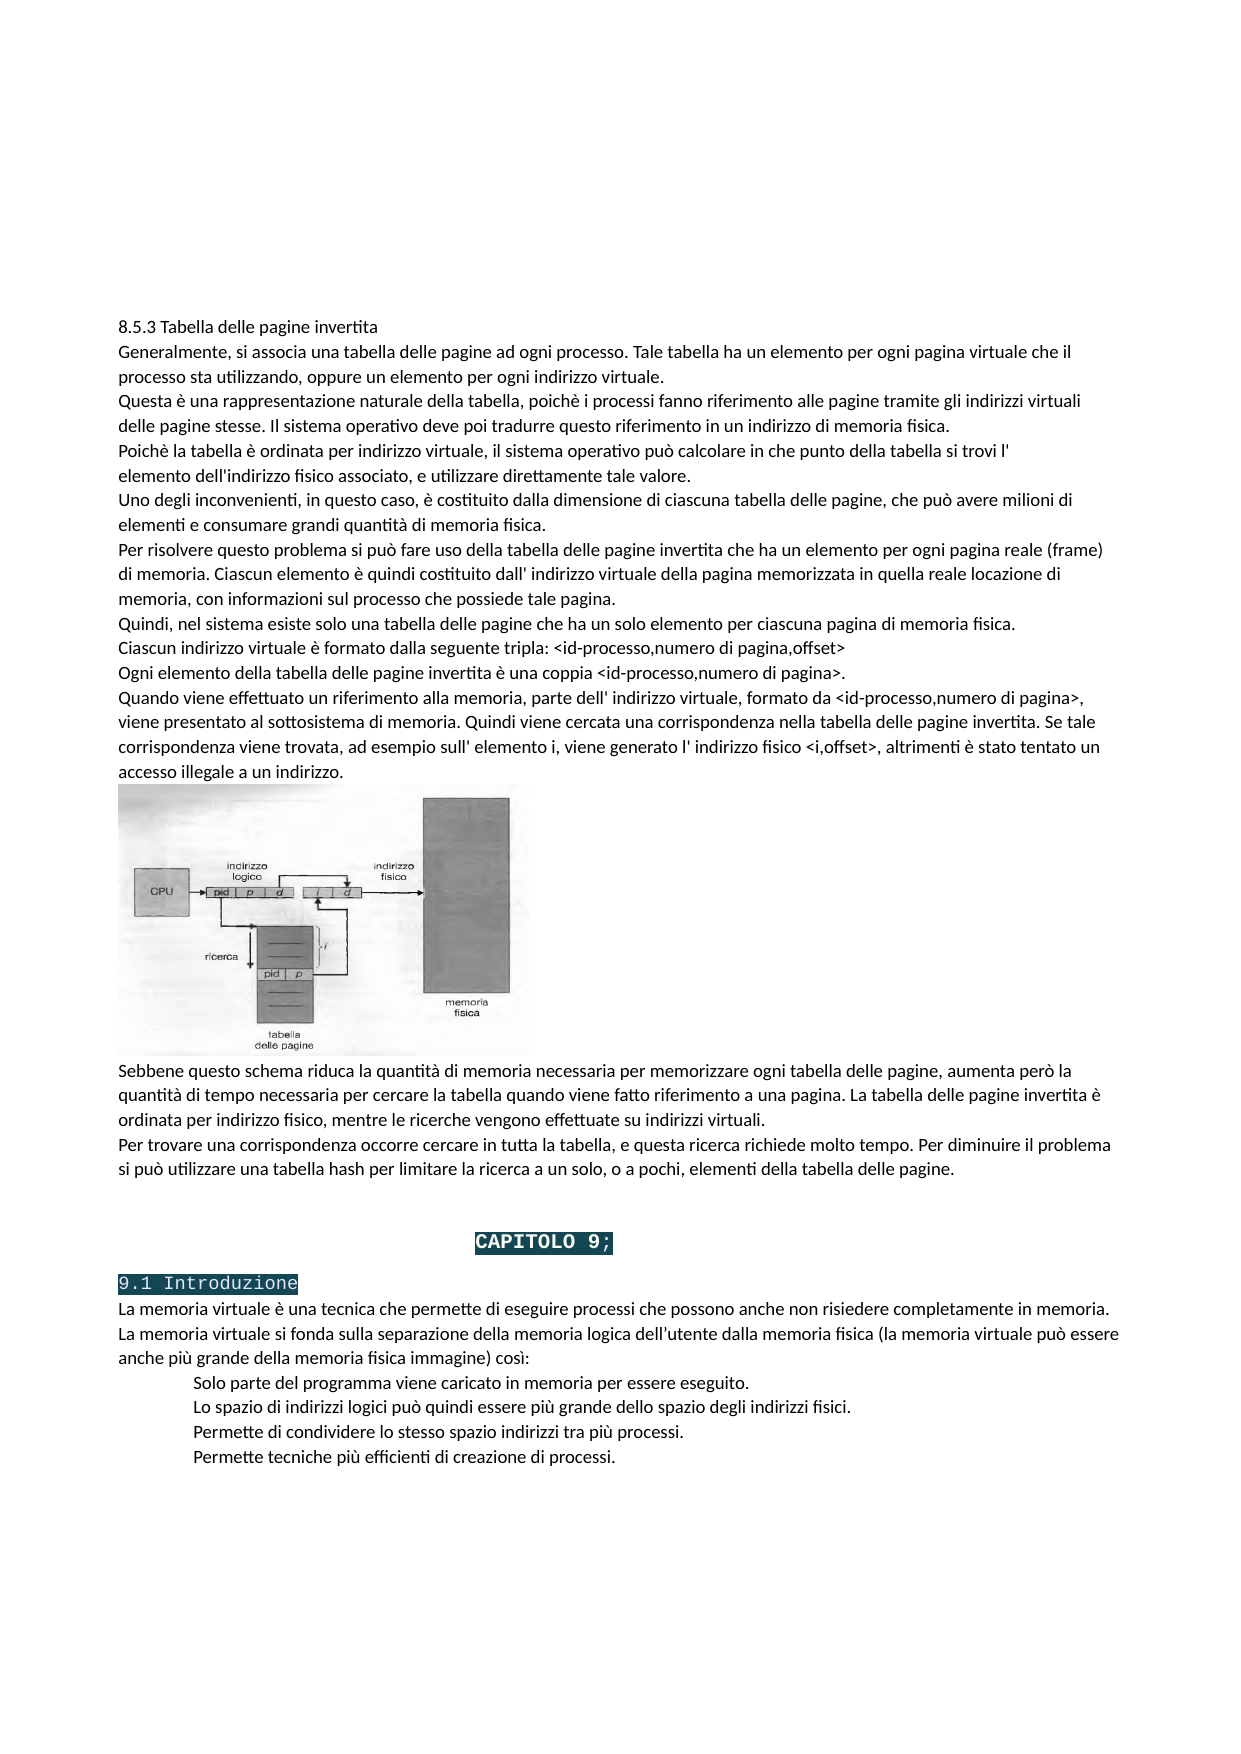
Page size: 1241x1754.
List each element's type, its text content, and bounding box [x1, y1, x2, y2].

picture [118, 784, 529, 1056]
text Sebbene questo schema riduca la quantità di memoria necessaria per memorizzare ogni tabella delle pagine, aumenta però la quantità di tempo necessaria per cercare la tabella quando viene fatto riferimento a una pagina. La tabella delle pagine invertita è ordinata per indirizzo fisico, mentre le ricerche vengono effettuate su indirizzi virtuali. [118, 1059, 1122, 1131]
text Quindi, nel sistema esiste solo una tabella delle pagine che ha un solo elemento per ciascuna pagina di memoria fisica. [118, 612, 1122, 635]
text elemento dell'indirizzo fisico associato, e utilizzare direttamente tale valore. [118, 464, 1122, 487]
text La memoria virtuale si fonda sulla separazione della memoria logica dell’utente dalla memoria fisica (la memoria virtuale può essere anche più grande della memoria fisica immagine) così: [118, 1322, 1122, 1369]
text Ciascun indirizzo virtuale è formato dalla seguente tripla: <id-processo,numero di pagina,offset> [118, 637, 1122, 659]
list Permette di condividere lo stesso spazio indirizzi tra più processi. [193, 1420, 1122, 1443]
text Ogni elemento della tabella delle pagine invertita è una coppia <id-processo,numero di pagina>. [118, 661, 1122, 684]
text 9.1 Introduzione [118, 1274, 1122, 1295]
text 8.5.3 Tabella delle pagine invertita [118, 316, 1122, 338]
text Uno degli inconvenienti, in questo caso, è costituito dalla dimensione di ciascuna tabella delle pagine, che può avere milioni di elementi e consumare grandi quantità di memoria fisica. [118, 488, 1122, 536]
text Quando viene effettuato un riferimento alla memoria, parte dell' indirizzo virtuale, formato da <id-processo,numero di pagina>, viene presentato al sottosistema di memoria. Quindi viene cercata una corrispondenza nella tabella delle pagine invertita. Se tale corrispondenza viene trovata, ad esempio sull' elemento i, viene generato l' indirizzo fisico <i,offset>, altrimenti è stato tentato un accesso illegale a un indirizzo. [118, 686, 1122, 783]
text Generalmente, si associa una tabella delle pagine ad ogni processo. Tale tabella ha un elemento per ogni pagina virtuale che il processo sta utilizzando, oppure un elemento per ogni indirizzo virtuale. [118, 340, 1122, 388]
list Solo parte del programma viene caricato in memoria per essere eseguito. [193, 1371, 1122, 1394]
text La memoria virtuale è una tecnica che permette di eseguire processi che possono anche non risiedere completamente in memoria. [118, 1297, 1122, 1320]
text Per trovare una corrispondenza occorre cercare in tutta la tabella, e questa ricerca richiede molto tempo. Per diminuire il problema si può utilizzare una tabella hash per limitare la ricerca a un solo, o a pochi, elementi della tabella delle pagine. [118, 1133, 1122, 1180]
text Per risolvere questo problema si può fare uso della tabella delle pagine invertita che ha un elemento per ogni pagina reale (frame) di memoria. Ciascun elemento è quindi costituito dall' indirizzo virtuale della pagina memorizzata in quella reale locazione di memoria, con informazioni sul processo che possiede tale pagina. [118, 538, 1122, 610]
list Permette tecniche più efficienti di creazione di processi. [193, 1445, 1122, 1468]
text CAPITOLO 9; [118, 1232, 1122, 1255]
list Lo spazio di indirizzi logici può quindi essere più grande dello spazio degli indirizzi fisici. [193, 1396, 1122, 1419]
text Poichè la tabella è ordinata per indirizzo virtuale, il sistema operativo può calcolare in che punto della tabella si trovi l' [118, 439, 1122, 462]
text Questa è una rappresentazione naturale della tabella, poichè i processi fanno riferimento alle pagine tramite gli indirizzi virtuali delle pagine stesse. Il sistema operativo deve poi tradurre questo riferimento in un indirizzo di memoria fisica. [118, 390, 1122, 437]
